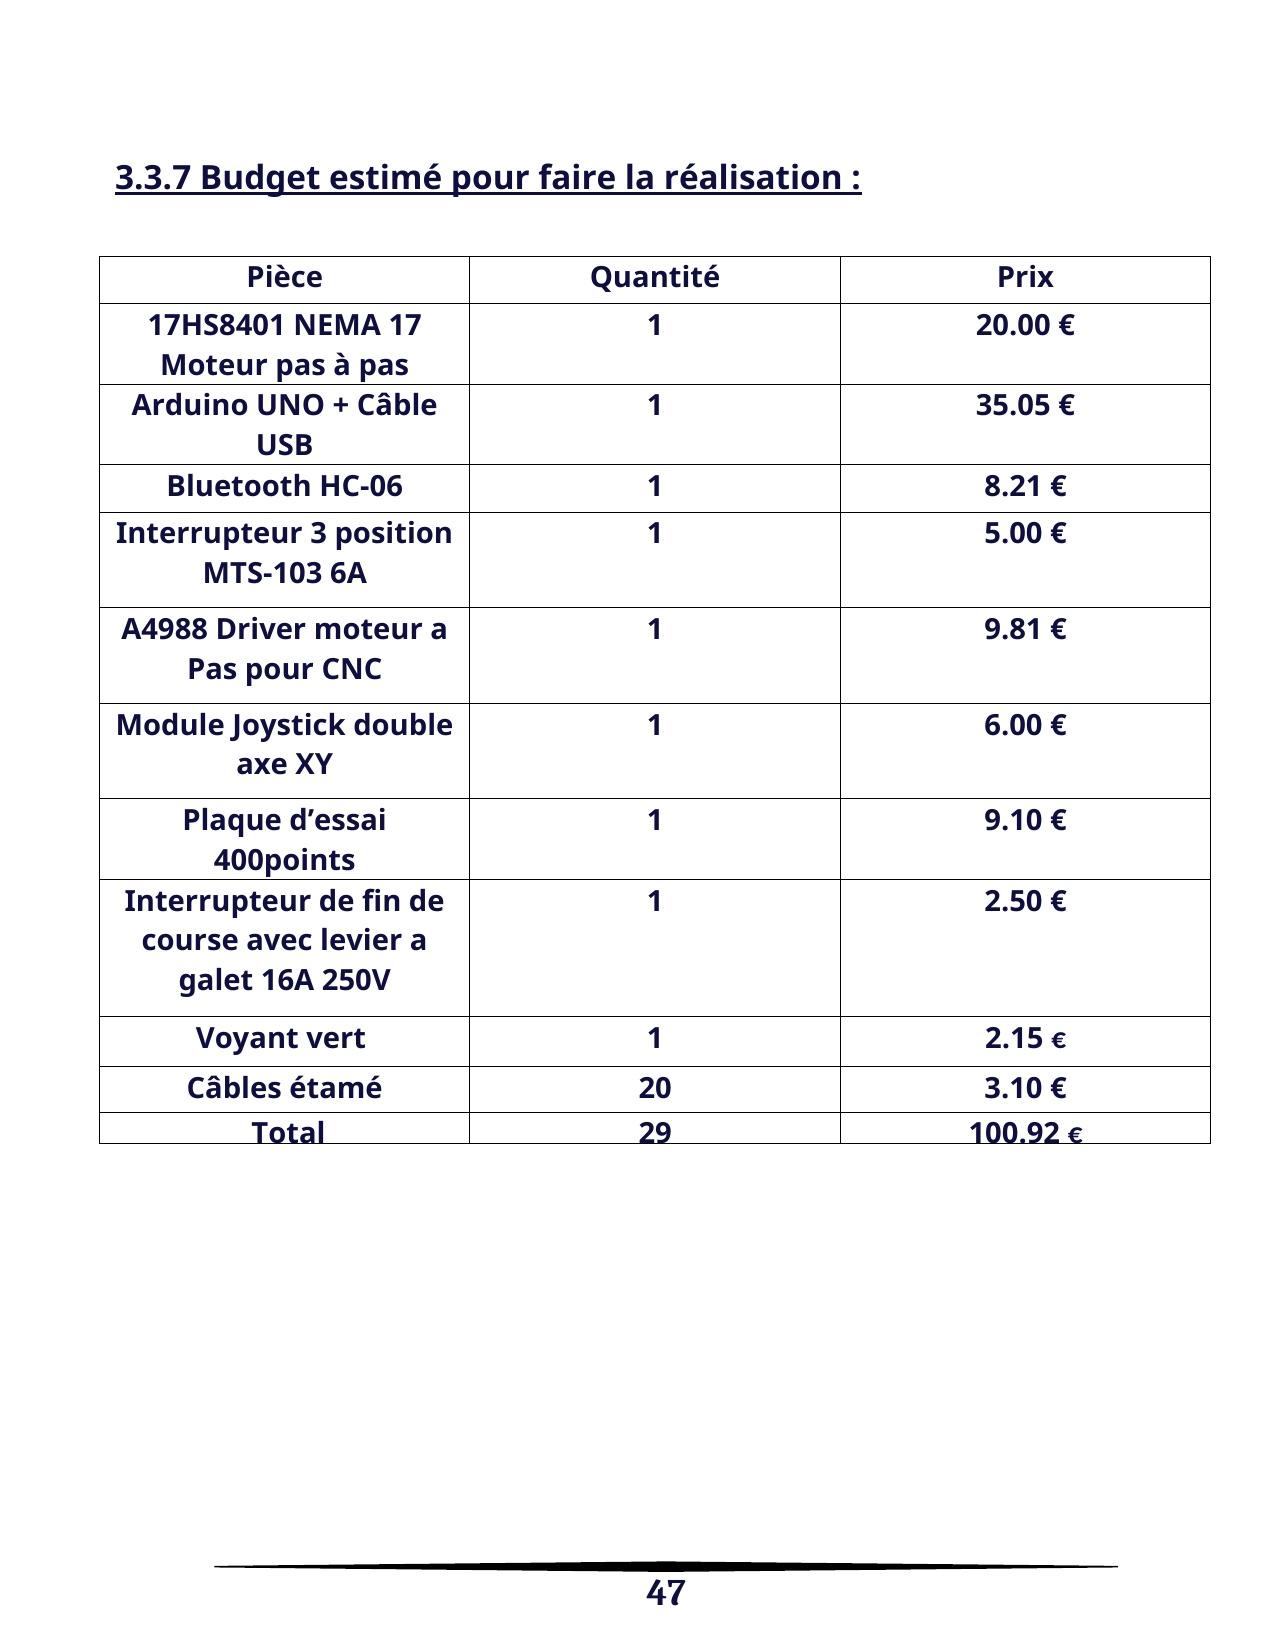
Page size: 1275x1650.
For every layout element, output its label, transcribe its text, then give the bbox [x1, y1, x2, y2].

table_cell 1 [470, 799, 840, 879]
table_header Prix [841, 257, 1210, 303]
table_cell 1 [470, 1017, 840, 1066]
table_cell Interrupteur de fin de course avec levier a galet 16A 250V [100, 880, 469, 1016]
table_cell 100.92 € [841, 1113, 1210, 1143]
table_cell 5.00 € [841, 513, 1210, 607]
table_cell 35.05 € [841, 385, 1210, 464]
table_cell 3.10 € [841, 1067, 1210, 1112]
table_cell 17HS8401 NEMA 17 Moteur pas à pas [100, 304, 469, 384]
table_cell 20 [470, 1067, 840, 1112]
table_cell 6.00 € [841, 704, 1210, 798]
table_cell Bluetooth HC-06 [100, 465, 469, 512]
table_cell 1 [470, 465, 840, 512]
table_cell 29 [470, 1113, 840, 1143]
table_cell Total [100, 1113, 469, 1143]
table_cell Plaque d’essai 400points [100, 799, 469, 879]
table_cell 1 [470, 608, 840, 703]
table_cell 20.00 € [841, 304, 1210, 384]
table_cell Interrupteur 3 position MTS-103 6A [100, 513, 469, 607]
table_cell Module Joystick double axe XY [100, 704, 469, 798]
table_cell 1 [470, 880, 840, 1016]
table_cell A4988 Driver moteur a Pas pour CNC [100, 608, 469, 703]
table_header Quantité [470, 257, 840, 303]
table_cell 1 [470, 304, 840, 384]
table_cell 2.50 € [841, 880, 1210, 1016]
table_cell 1 [470, 513, 840, 607]
table_cell 9.10 € [841, 799, 1210, 879]
table_header Pièce [100, 257, 469, 303]
table_cell 8.21 € [841, 465, 1210, 512]
table_cell 1 [470, 704, 840, 798]
table_cell Voyant vert [100, 1017, 469, 1066]
table_cell 2.15 € [841, 1017, 1210, 1066]
table_cell 9.81 € [841, 608, 1210, 703]
table_cell 1 [470, 385, 840, 464]
table_cell Câbles étamé [100, 1067, 469, 1112]
table_cell Arduino UNO + Câble USB [100, 385, 469, 464]
text 3.3.7 Budget estimé pour faire la réalisation : [115, 154, 1093, 199]
